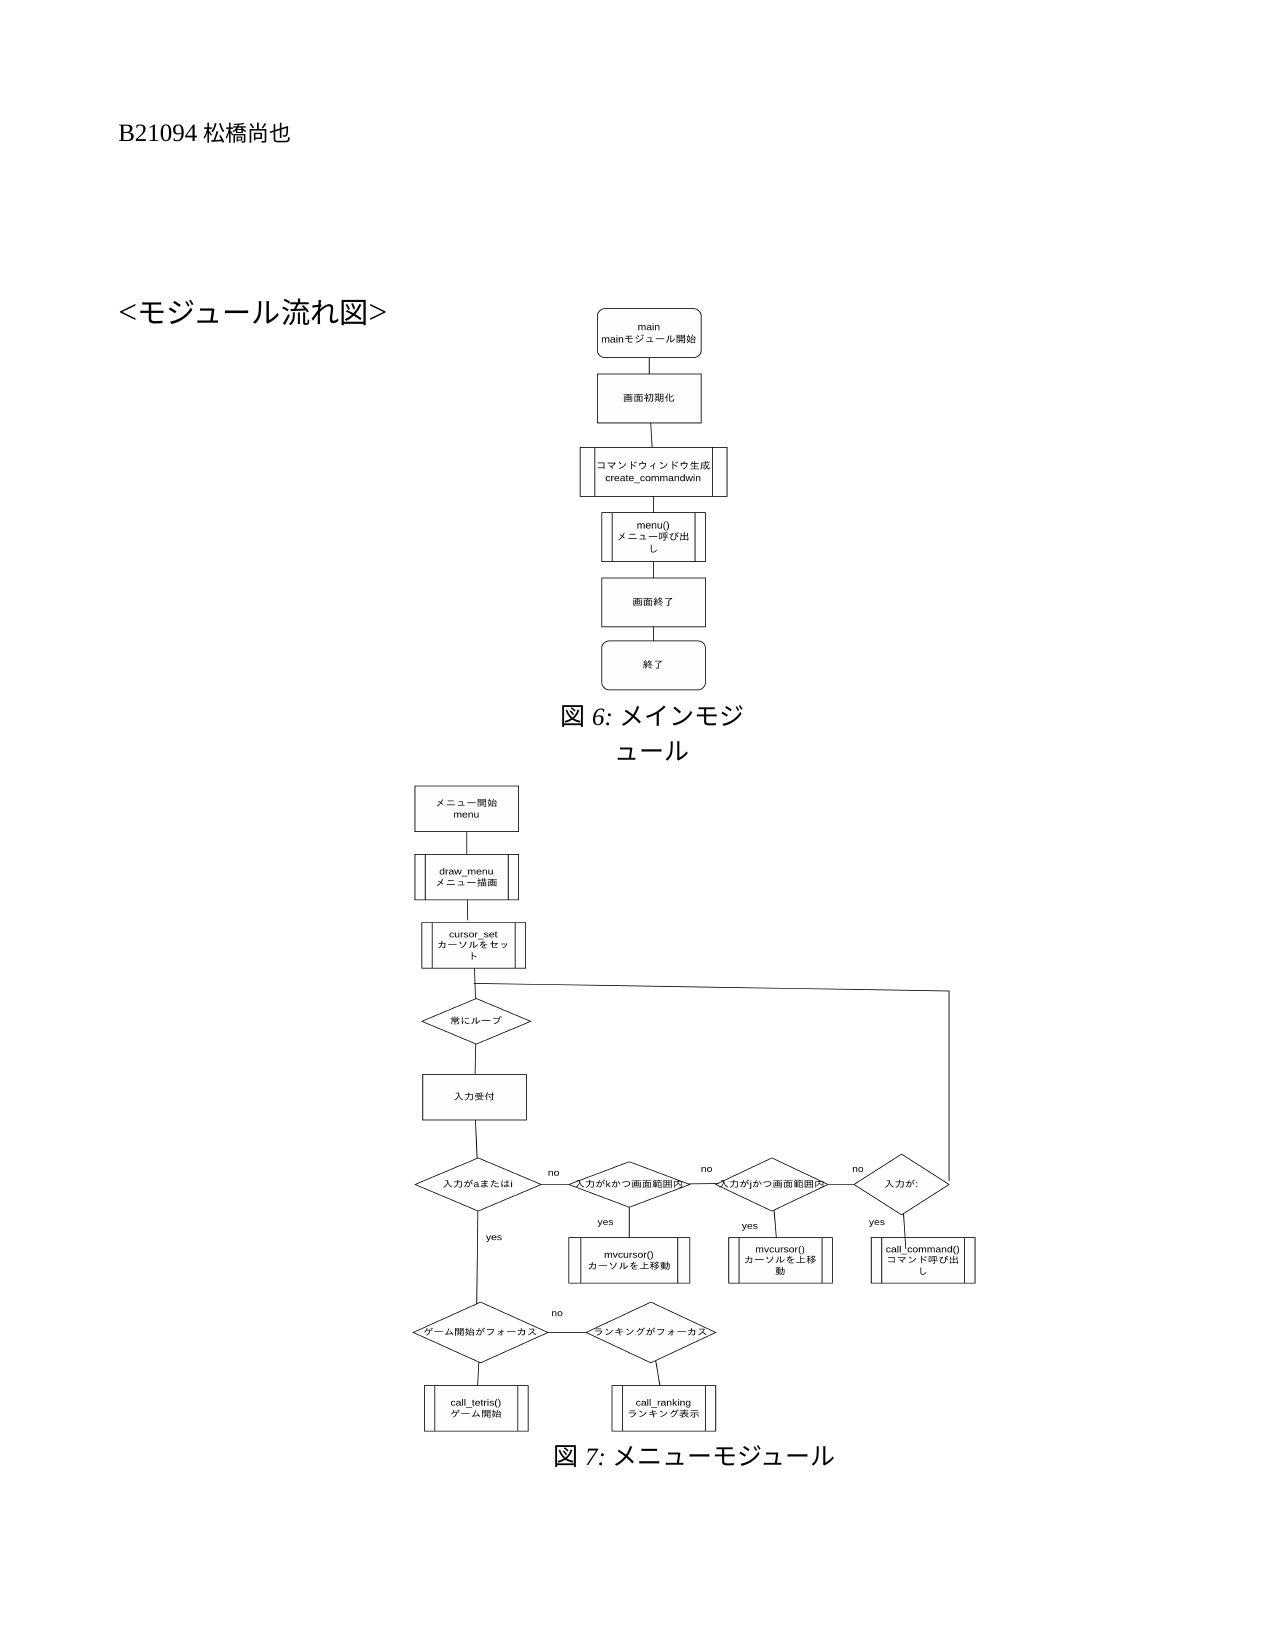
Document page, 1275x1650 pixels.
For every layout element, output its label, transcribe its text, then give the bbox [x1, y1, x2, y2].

text <モジュール流れ図> [118, 292, 556, 332]
picture [404, 778, 984, 1439]
text [751, 292, 1157, 332]
text 図 7: メニューモジュール [387, 838, 1004, 1473]
picture [572, 300, 736, 699]
text 図 6: メインモジュール [556, 300, 751, 767]
